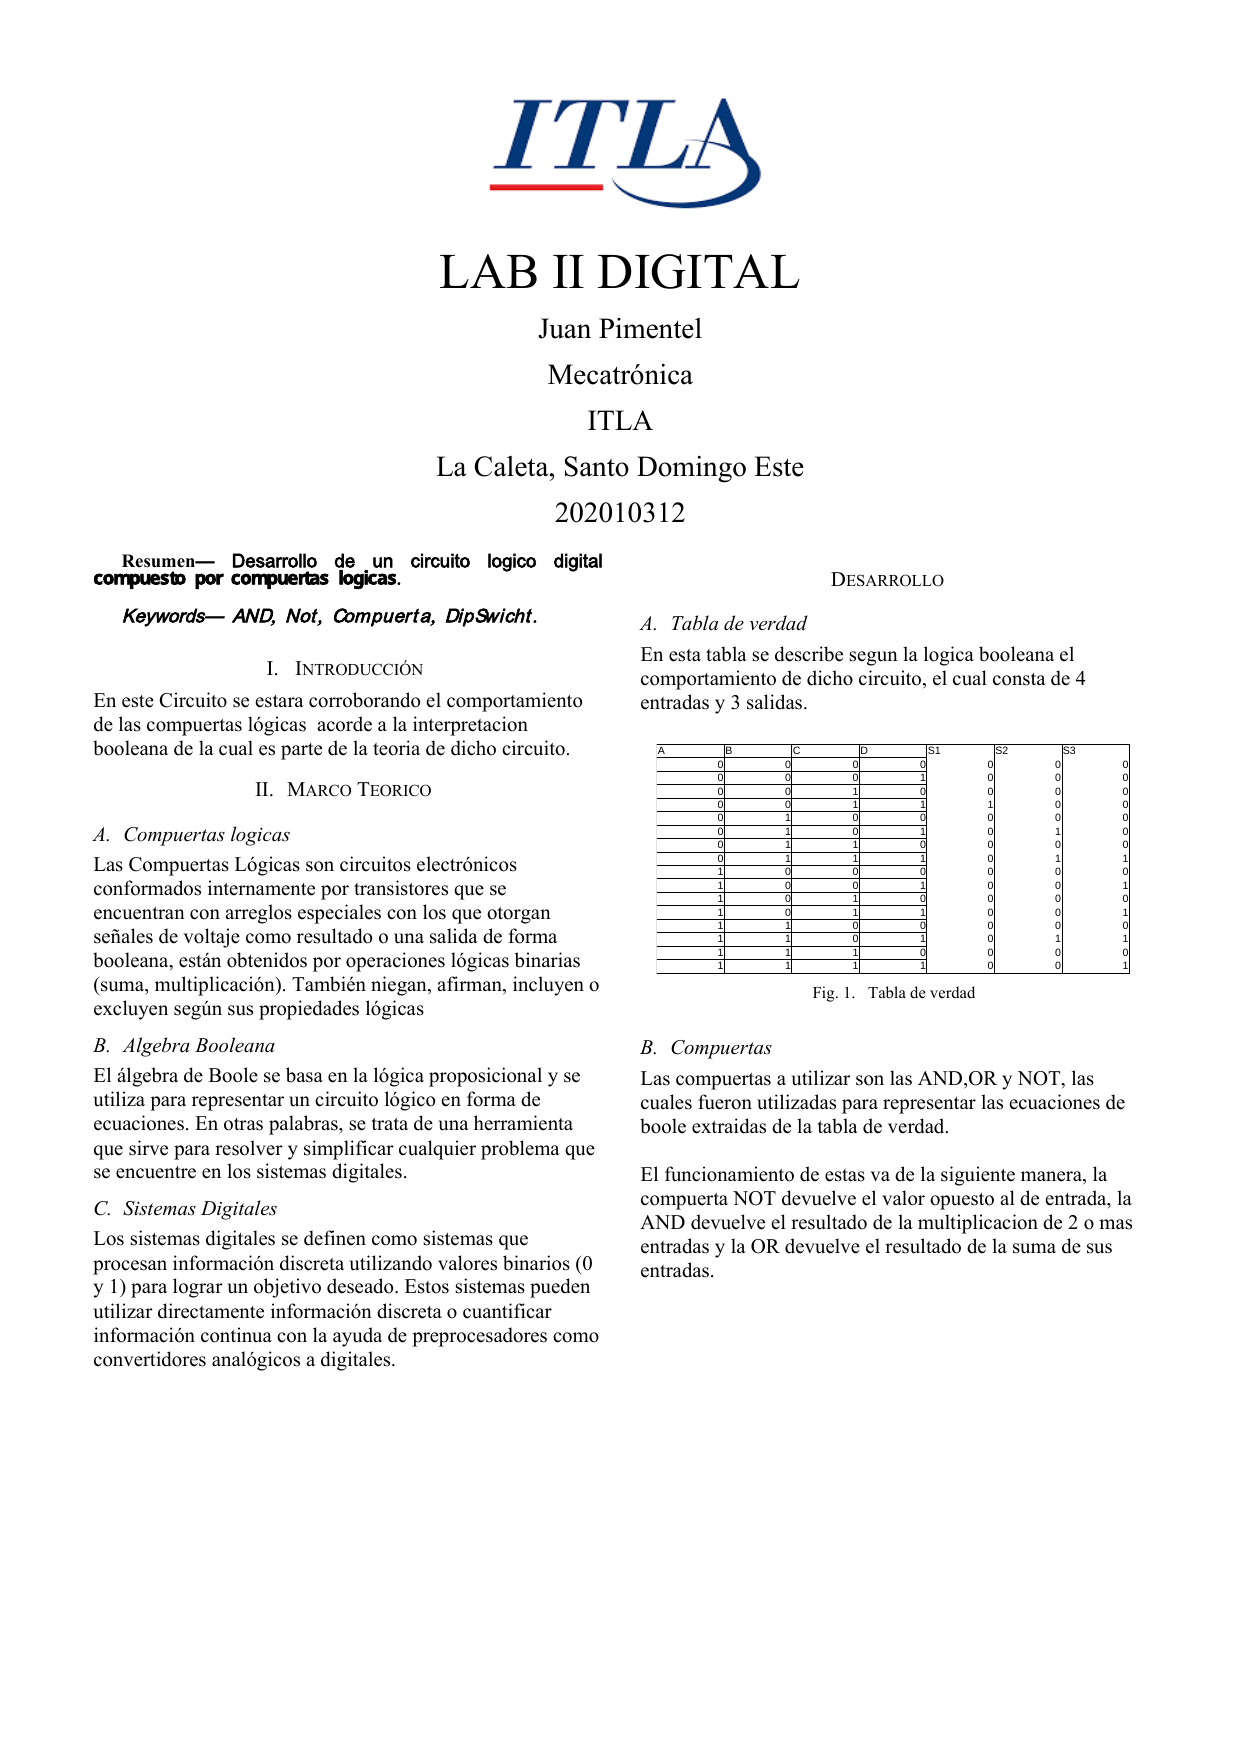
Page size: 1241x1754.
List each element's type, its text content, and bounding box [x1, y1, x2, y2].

subtitle Juan Pimentel [325, 311, 916, 345]
list Tabla de verdad [640, 746, 1147, 1002]
picture [468, 70, 772, 242]
text Las compuertas a utilizar son las AND,OR y NOT, las cuales fueron utilizadas para representar las ecuaciones de boole extraidas de la tabla de verdad. [640, 1066, 1147, 1138]
subtitle Mecatrónica [325, 357, 916, 391]
subtitle Compuertas logicas [93, 822, 603, 846]
text Keywords— AND, Not, Compuerta, DipSwicht. [149, 609, 484, 626]
subtitle Marco Teorico [93, 777, 603, 801]
text El funcionamiento de estas va de la siguiente manera, la compuerta NOT devuelve el valor opuesto al de entrada, la AND devuelve el resultado de la multiplicacion de 2 o mas entradas y la OR devuelve el resultado de la suma de sus entradas. [640, 1162, 1147, 1282]
text En este Circuito se estara corroborando el comportamiento de las compuertas lógicas acorde a la interpretacion booleana de la cual es parte de la teoria de dicho circuito. [93, 688, 603, 760]
subtitle La Caleta, Santo Domingo Este [325, 449, 916, 483]
text En esta tabla se describe segun la logica booleana el comportamiento de dicho circuito, el cual consta de 4 entradas y 3 salidas. [640, 642, 1147, 714]
text El álgebra de Boole se basa en la lógica proposicional y se utiliza para representar un circuito lógico en forma de ecuaciones. En otras palabras, se trata de una herramienta que sirve para resolver y simplificar cualquier problema que se encuentre en los sistemas digitales. [93, 1063, 603, 1183]
text Keywords— AND, Not, Compuerta, DipSwicht. [93, 609, 194, 626]
text Resumen— Desarrollo de un circuito logico digital compuesto por compuertas logicas. [93, 56, 603, 588]
subtitle Introducción [93, 656, 603, 679]
subtitle Algebra Booleana [93, 1033, 603, 1057]
subtitle ITLA [325, 403, 916, 437]
subtitle Desarrollo [640, 73, 1147, 591]
subtitle 202010312 [325, 496, 916, 529]
text Los sistemas digitales se definen como sistemas que procesan información discreta utilizando valores binarios (0 y 1) para lograr un objetivo deseado. Estos sistemas pueden utilizar directamente información discreta o cuantificar información continua con la ayuda de preprocesadores como convertidores analógicos a digitales. [93, 1226, 603, 1371]
subtitle Sistemas Digitales [93, 1196, 603, 1220]
subtitle Tabla de verdad [640, 611, 1147, 635]
title LAB II DIGITAL [325, 68, 916, 299]
subtitle Compuertas [640, 1035, 1147, 1059]
text Las Compuertas Lógicas son circuitos electrónicos conformados internamente por transistores que se encuentran con arreglos especiales con los que otorgan señales de voltaje como resultado o una salida de forma booleana, están obtenidos por operaciones lógicas binarias (suma, multiplicación). También niegan, afirman, incluyen o excluyen según sus propiedades lógicas [93, 852, 603, 1020]
text Keywords— AND, Not, Compuerta, DipSwicht. [466, 609, 603, 626]
